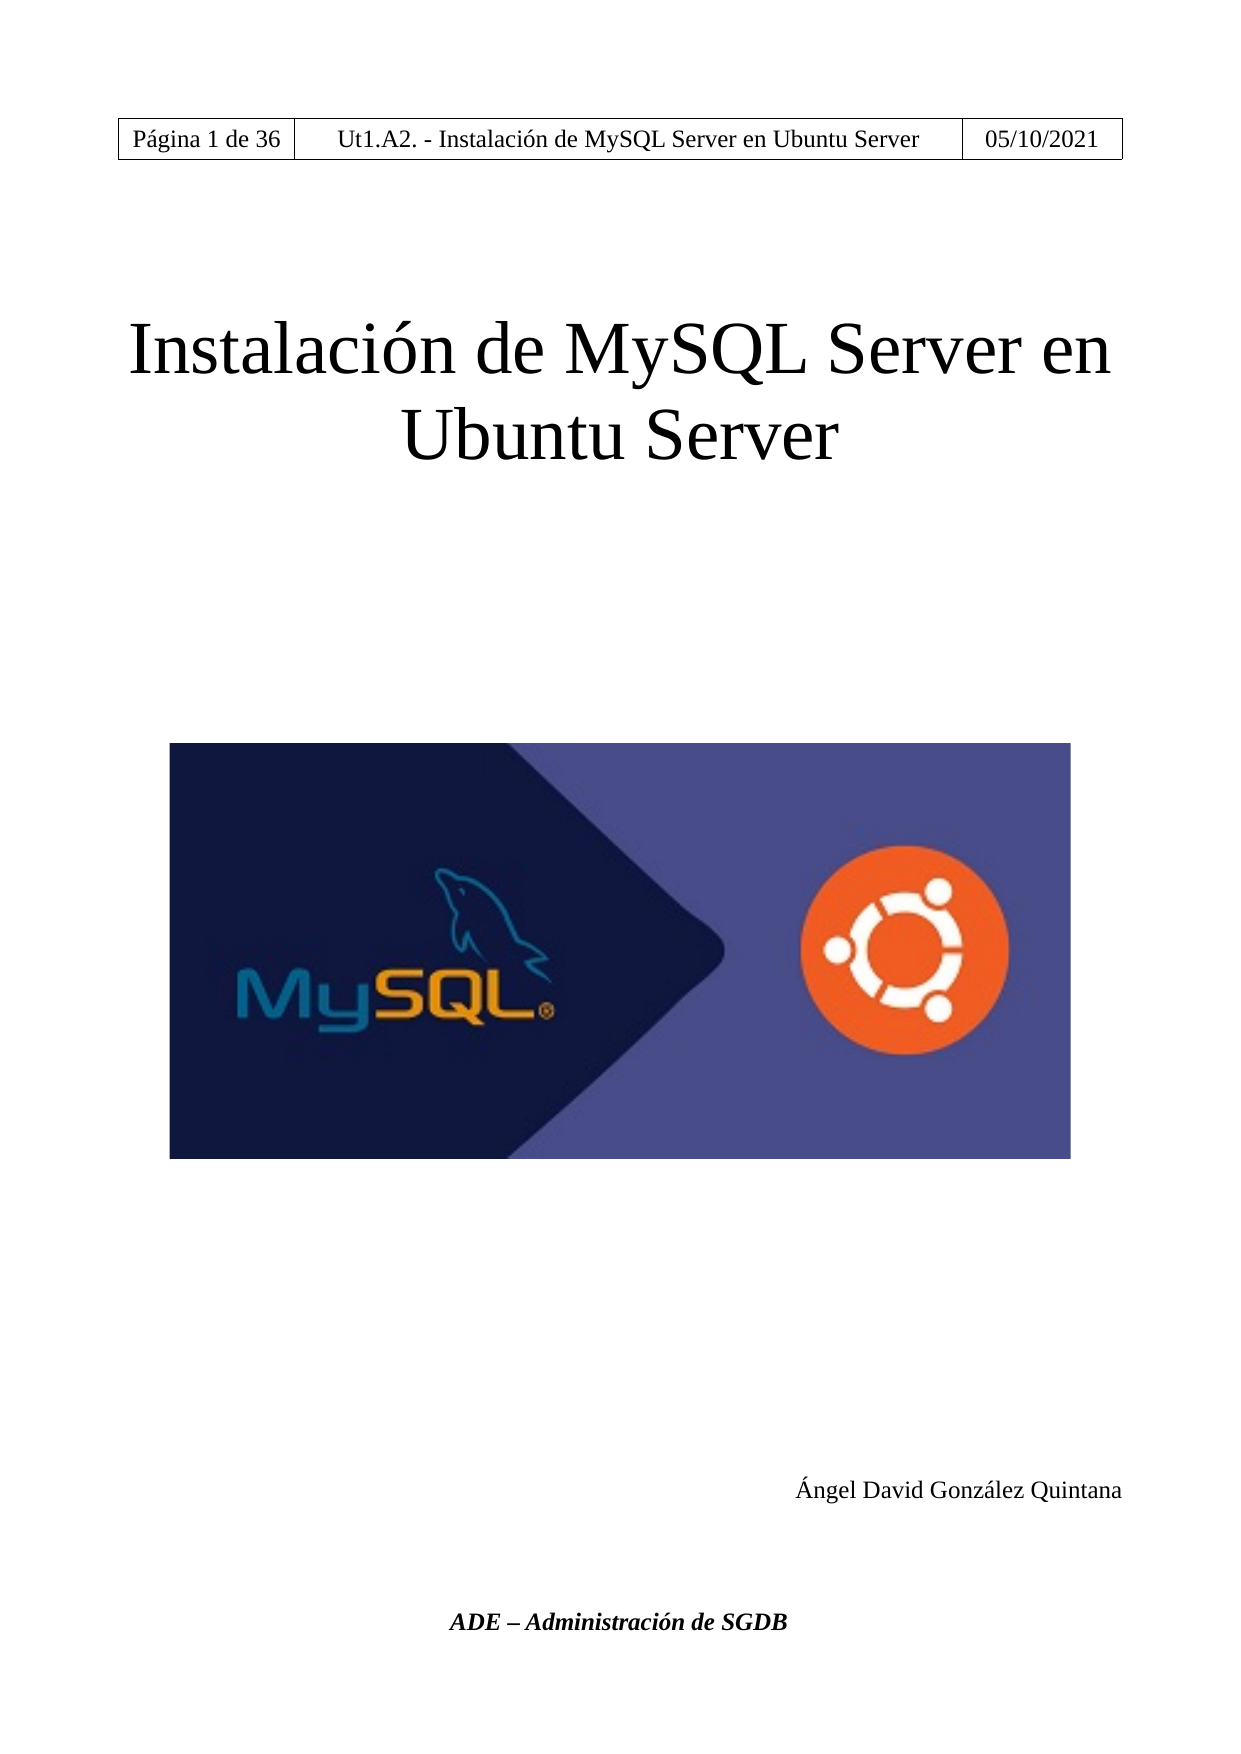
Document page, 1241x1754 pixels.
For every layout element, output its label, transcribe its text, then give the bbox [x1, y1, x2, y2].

picture [169, 743, 1071, 1159]
text Instalación de MySQL Server en Ubuntu Server [118, 303, 1122, 476]
text Ángel David González Quintana [118, 1475, 1122, 1503]
